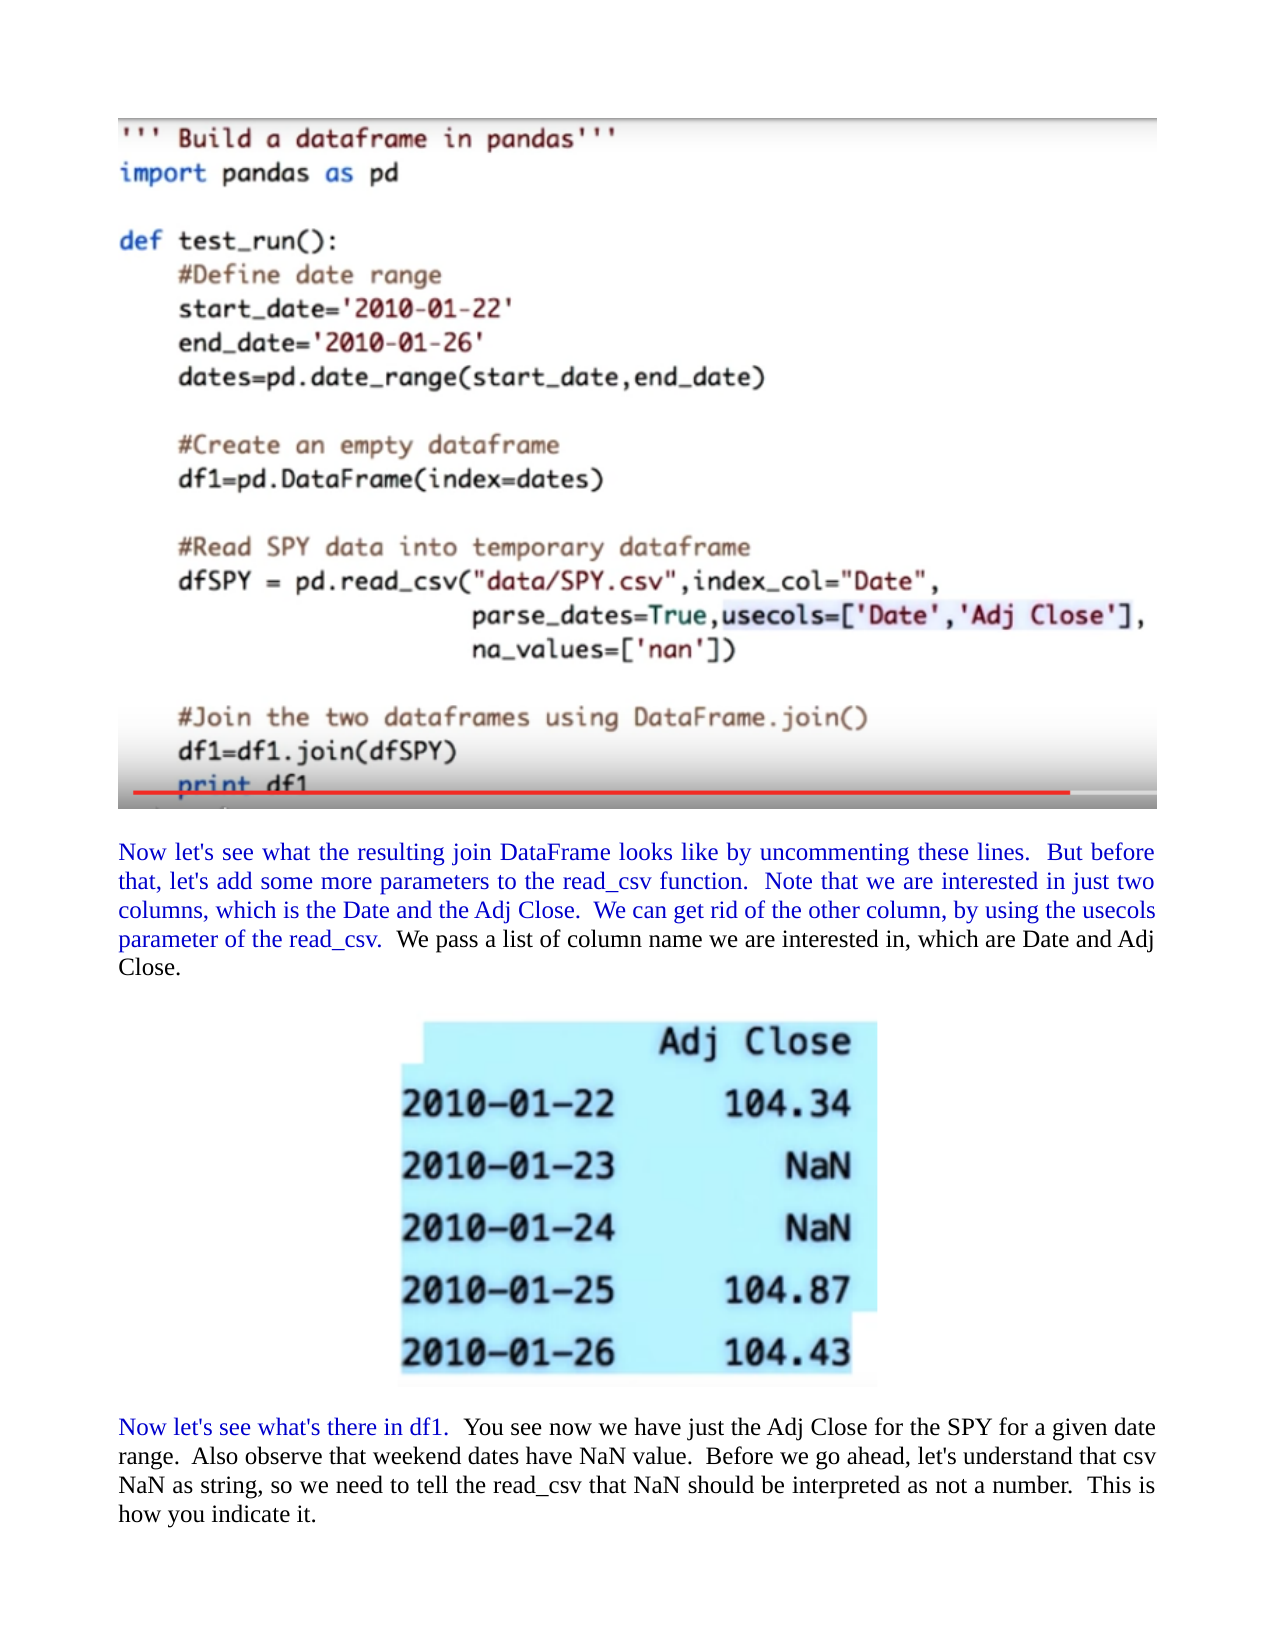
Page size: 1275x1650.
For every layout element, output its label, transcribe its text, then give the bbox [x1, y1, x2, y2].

picture [397, 1010, 878, 1387]
text Now let's see what's there in df1. You see now we have just the Adj Close for the SPY for a given date range. Also observe that weekend dates have NaN value. Before we go ahead, let's understand that csv NaN as string, so we need to tell the read_csv that NaN should be interpreted as not a number. This is how you indicate it. [118, 1412, 1157, 1527]
text Now let's see what the resulting join DataFrame looks like by uncommenting these lines. But before that, let's add some more parameters to the read_csv function. Note that we are interested in just two columns, which is the Date and the Adj Close. We can get rid of the other column, by using the usecols parameter of the read_csv. We pass a list of column name we are interested in, which are Date and Adj Close. [118, 837, 1157, 981]
picture [118, 118, 1157, 809]
